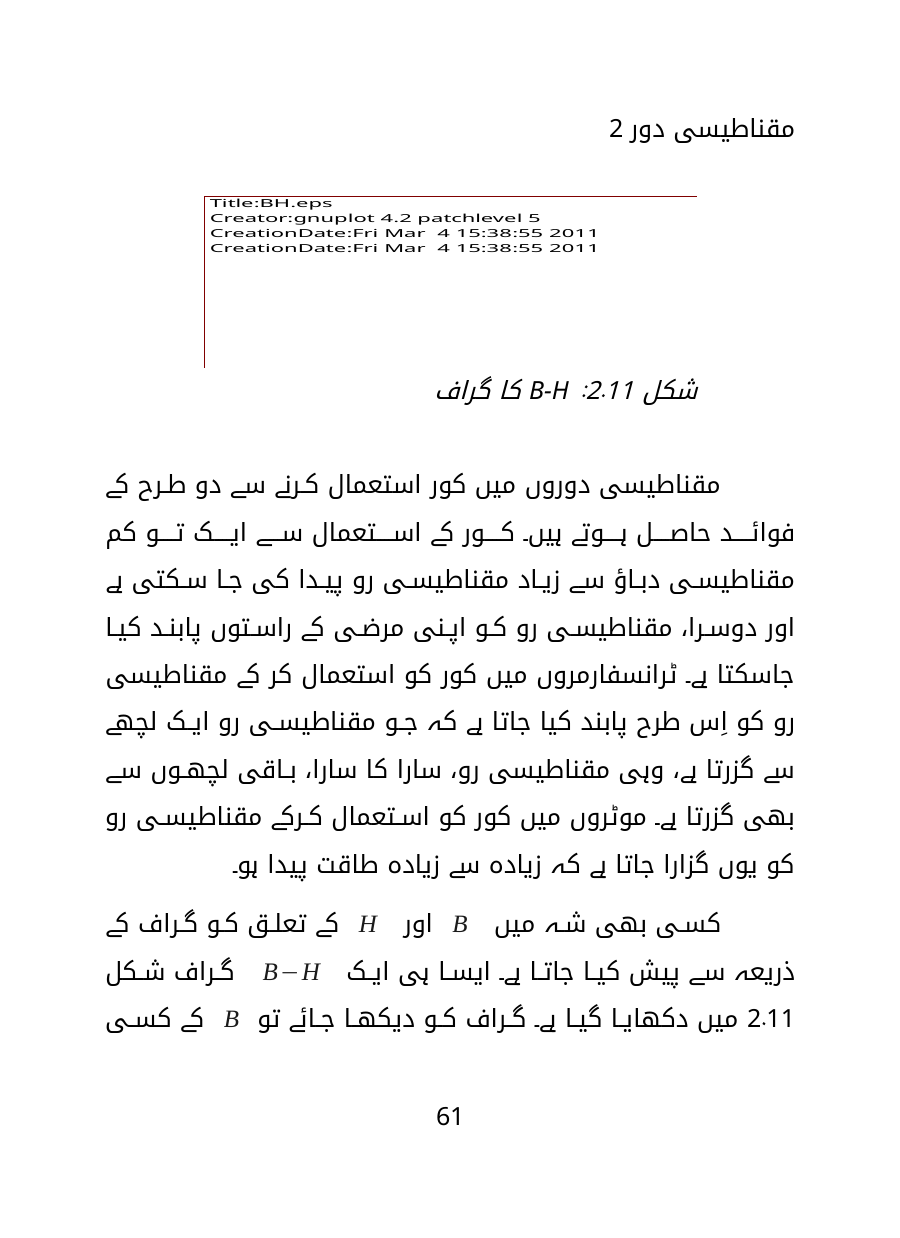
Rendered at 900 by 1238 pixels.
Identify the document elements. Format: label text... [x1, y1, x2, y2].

text شکل 2.11: B-H کا گراف [203, 195, 697, 415]
text کسی بھی شہ میں اور کے تعلق کو گراف کے ذریعہ سے پیش کیا جاتا ہے۔ ایسا ہی ایک گراف شکل 2.11 میں دکھایا گیا ہے۔ گراف کو دیکھا جائے توکے کسی ایک مقدار کے لئےکے دو مقدار ہیں۔ اگر مقناطیسی رو بڑھ رہا ہو تو، گراف میں نیچے سے اُوپر جانے والی لکیر، اِس میں اور کے تعلق کو پیش کرتی ہے اور اگر مقناطیسی رو کم ہو رہا ہو تو، اوپر سے نیچے آنے والی لکیر، اِس تعلق کو پیش کرتی ہے۔ چونکہ ، لہٰذا کے مقدار تبدیل ہونے سے بھی تبدیل ہوتا ہے۔ باوجود اِس کے ہم مقناطیسی دوروں میں یہ تصور کرتے ہیں کہ ایک مقررہ ہے۔ یہ تصور کر لینے سے عموماً جواب پر زیادہ اصر نہیں پڑتا۔ [105, 901, 795, 1043]
text مقناطیسی دوروں میں کور استعمال کرنے سے دو طرح کے فوائد حاصل ہوتے ہیں۔ کور کے استعمال سے ایک تو کم مقناطیسی دباؤ سے زیاد مقناطیسی رو پیدا کی جا سکتی ہے اور دوسرا، مقناطیسی رو کو اپنی مرضی کے راستوں پابند کیا جاسکتا ہے۔ ٹرانسفارمروں میں کور کو استعمال کر کے مقناطیسی رو کو اِس طرح پابند کیا جاتا ہے کہ جو مقناطیسی رو ایک لچھے سے گزرتا ہے، وہی مقناطیسی رو، سارا کا سارا، باقی لچھوں سے بھی گزرتا ہے۔ موٹروں میں کور کو استعمال کرکے مقناطیسی رو کو یوں گزارا جاتا ہے کہ زیادہ سے زیادہ طاقت پیدا ہو۔ [105, 462, 795, 888]
